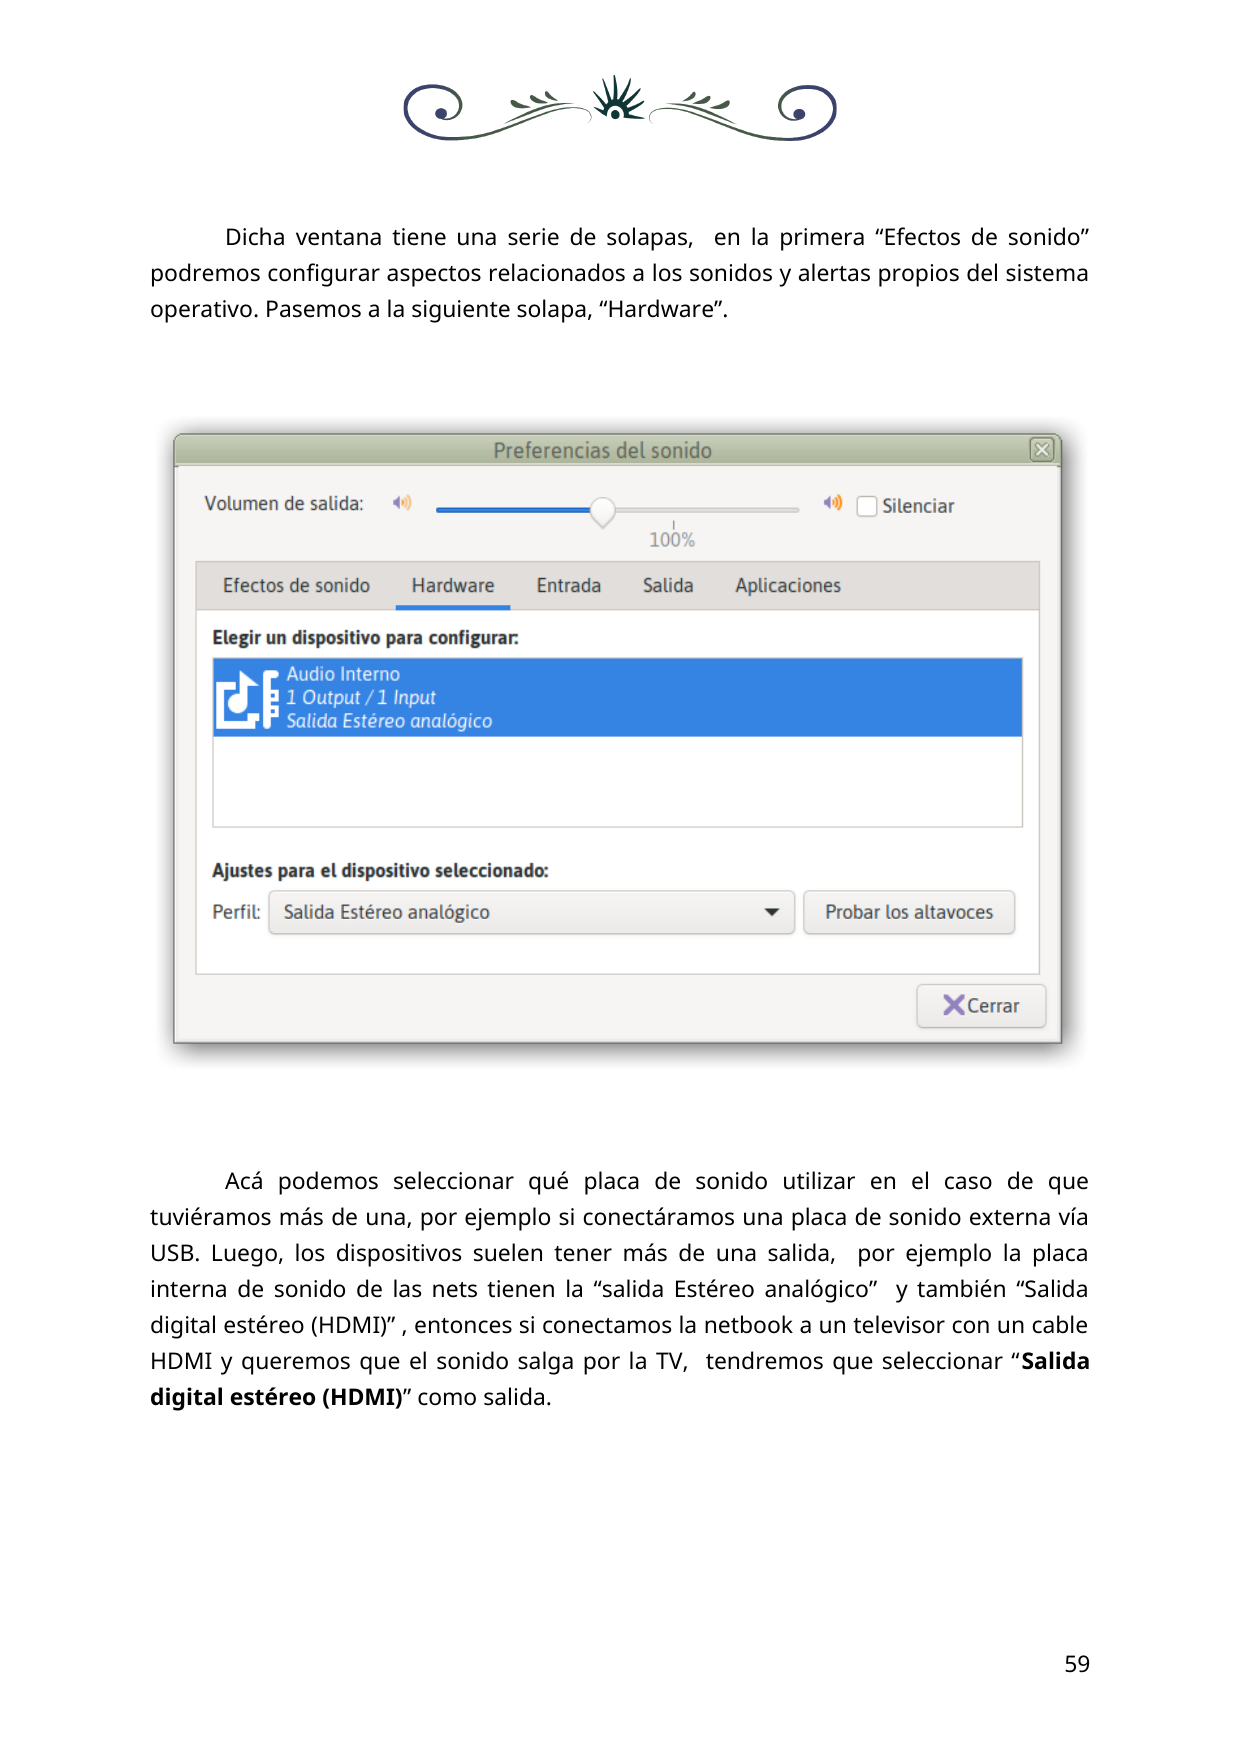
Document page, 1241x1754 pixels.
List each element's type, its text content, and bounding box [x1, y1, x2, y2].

text Dicha ventana tiene una serie de solapas, en la primera “Efectos de sonido” podremos configurar aspectos relacionados a los sonidos y alertas propios del sistema operativo. Pasemos a la siguiente solapa, “Hardware”. [150, 221, 1090, 324]
text Acá podemos seleccionar qué placa de sonido utilizar en el caso de que tuviéramos más de una, por ejemplo si conectáramos una placa de sonido externa vía USB. Luego, los dispositivos suelen tener más de una salida, por ejemplo la placa interna de sonido de las nets tienen la “salida Estéreo analógico” y también “Salida digital estéreo (HDMI)” , entonces si conectamos la netbook a un televisor con un cable HDMI y queremos que el sonido salga por la TV, tendremos que seleccionar “Salida digital estéreo (HDMI)” como salida. [150, 1165, 1090, 1412]
picture [150, 414, 1091, 1070]
picture [403, 75, 837, 141]
